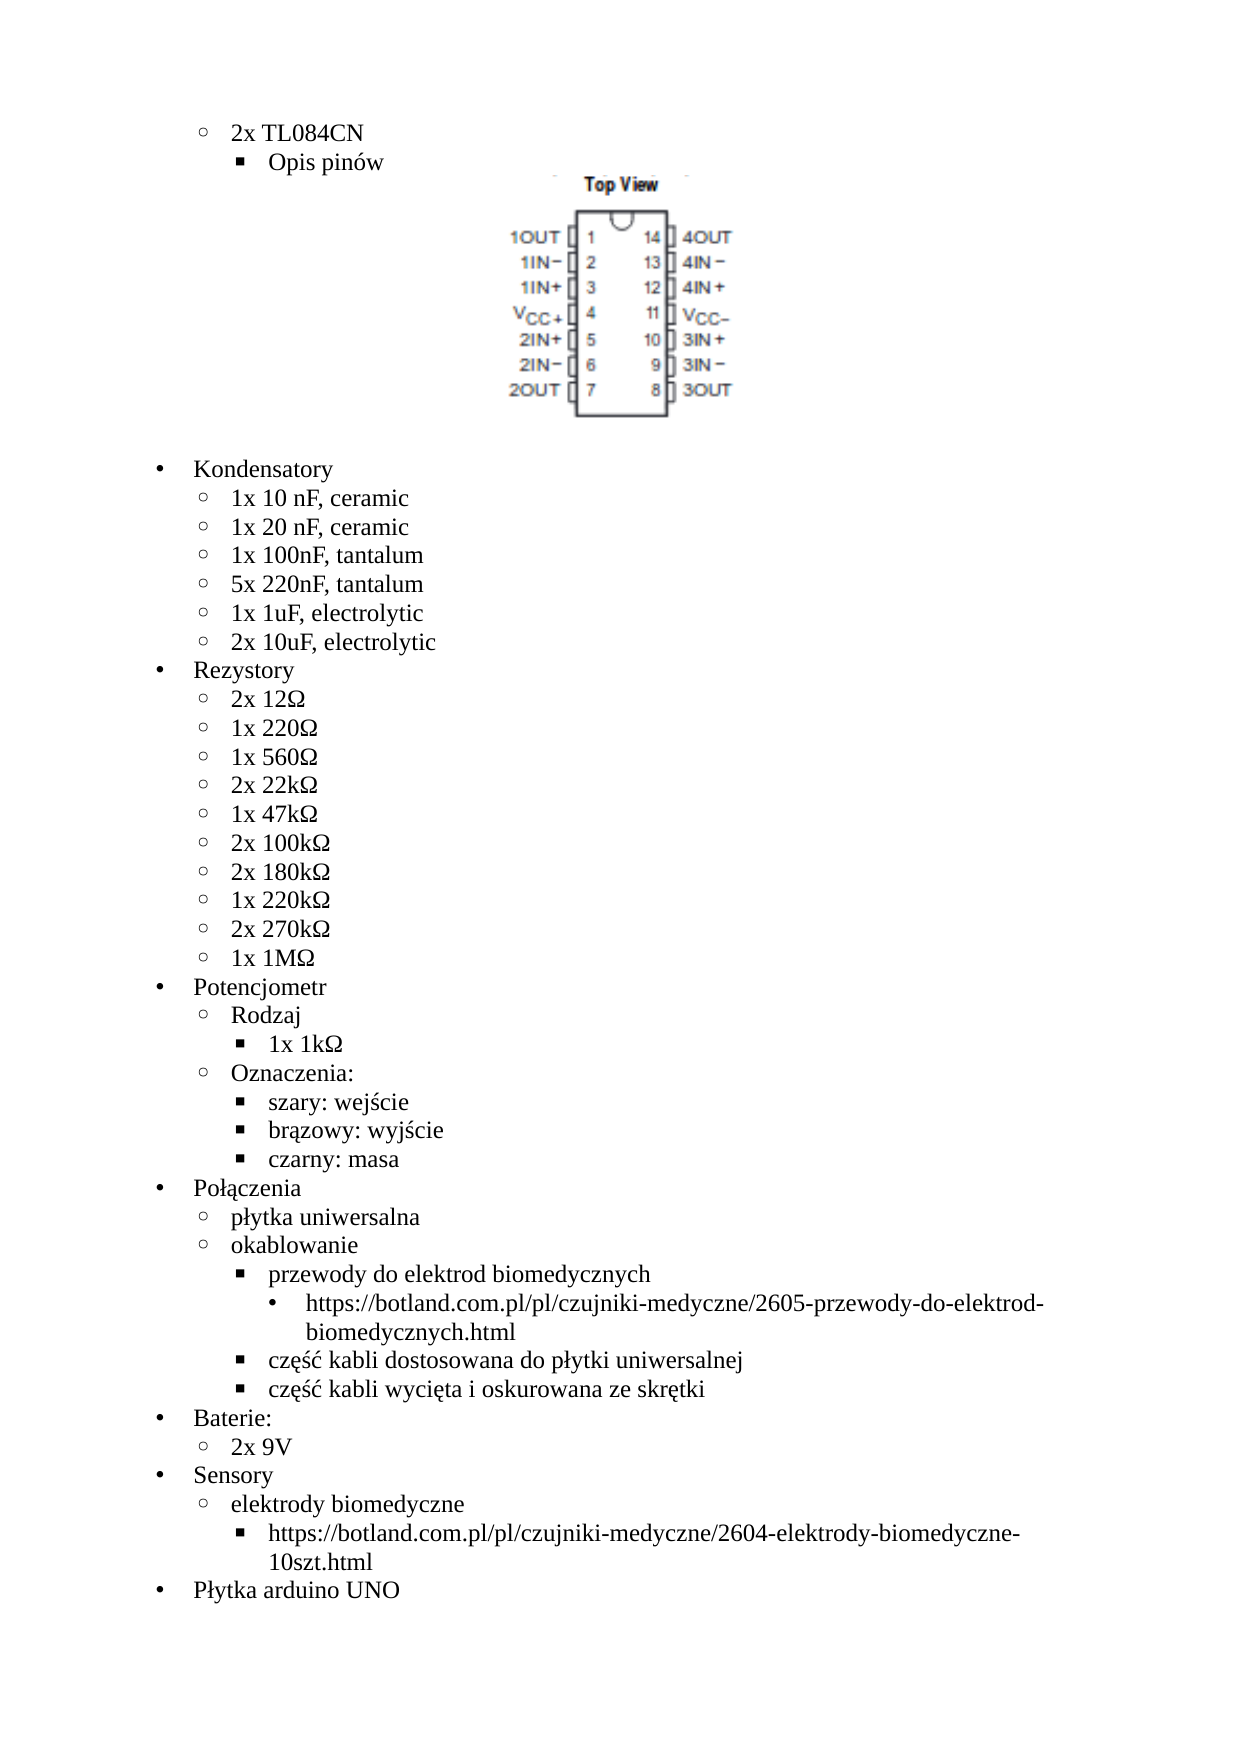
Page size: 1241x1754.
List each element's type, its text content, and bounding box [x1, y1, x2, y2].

list Sensory [156, 1461, 1122, 1489]
list 1x 20 nF, ceramic [193, 512, 1122, 541]
list 1x 560Ω [193, 742, 1122, 771]
list Kondensatory [156, 454, 1122, 483]
list Opis pinów [231, 147, 1122, 176]
list 2x 100kΩ [193, 828, 1122, 857]
list elektrody biomedyczne [193, 1489, 1122, 1518]
list 1x 47kΩ [193, 799, 1122, 828]
list Połączenia [156, 1173, 1122, 1202]
list Rezystory [156, 656, 1122, 684]
list płytka uniwersalna [193, 1202, 1122, 1231]
list Rodzaj [193, 1001, 1122, 1029]
list Baterie: [156, 1403, 1122, 1432]
list Płytka arduino UNO [156, 1576, 1122, 1604]
list część kabli dostosowana do płytki uniwersalnej [231, 1346, 1122, 1374]
list szary: wejście [231, 1087, 1122, 1116]
list czarny: masa [231, 1144, 1122, 1173]
list https://botland.com.pl/pl/czujniki-medyczne/2605-przewody-do-elektrod-biomedycznych.html [268, 1288, 1122, 1346]
list część kabli wycięta i oskurowana ze skrętki [231, 1374, 1122, 1403]
list 2x 9V [193, 1432, 1122, 1461]
list 1x 1MΩ [193, 943, 1122, 972]
list 2x 180kΩ [193, 857, 1122, 886]
list 2x 22kΩ [193, 771, 1122, 799]
list 2x TL084CN [193, 118, 1122, 147]
list Potencjometr [156, 972, 1122, 1001]
list 2x 270kΩ [193, 914, 1122, 943]
list https://botland.com.pl/pl/czujniki-medyczne/2604-elektrody-biomedyczne-10szt.html [231, 1518, 1122, 1576]
list 1x 10 nF, ceramic [193, 483, 1122, 512]
list 1x 1kΩ [231, 1029, 1122, 1058]
list 2x 12Ω [193, 684, 1122, 713]
list 5x 220nF, tantalum [193, 569, 1122, 598]
list 1x 100nF, tantalum [193, 541, 1122, 569]
list okablowanie [193, 1231, 1122, 1259]
list 1x 1uF, electrolytic [193, 598, 1122, 627]
list 2x 10uF, electrolytic [193, 627, 1122, 656]
list 1x 220Ω [193, 713, 1122, 742]
picture [497, 175, 743, 426]
list Oznaczenia: [193, 1058, 1122, 1087]
list przewody do elektrod biomedycznych [231, 1259, 1122, 1288]
list 1x 220kΩ [193, 886, 1122, 914]
list brązowy: wyjście [231, 1116, 1122, 1144]
